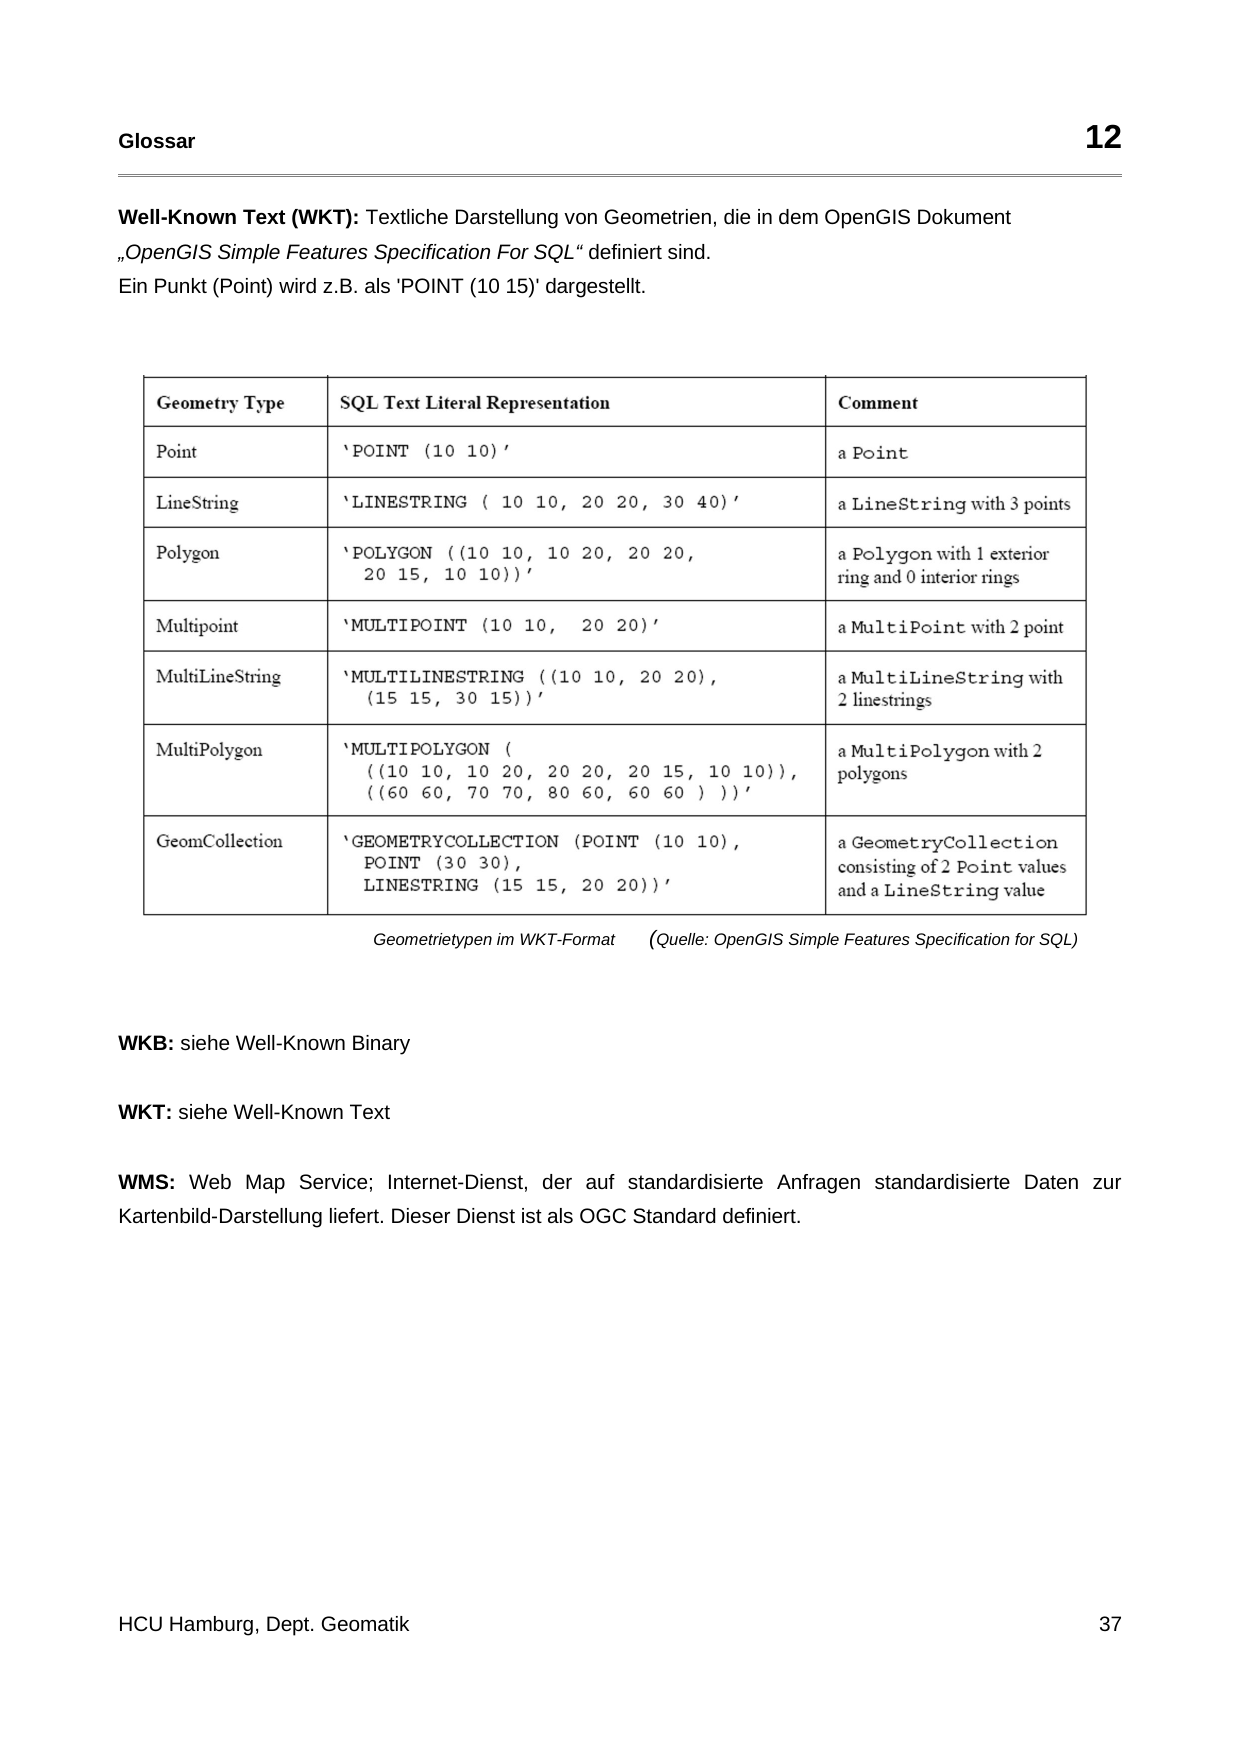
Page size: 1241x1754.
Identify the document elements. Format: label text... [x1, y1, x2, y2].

text Geometrietypen im WKT-Format (Quelle: OpenGIS Simple Features Specification for SQL) [118, 379, 1122, 985]
text WKB: siehe Well-Known Binary [118, 1031, 1122, 1054]
picture [142, 375, 1088, 916]
text Ein Punkt (Point) wird z.B. als 'POINT (10 15)' dargestellt. [118, 275, 1122, 298]
text Well-Known Text (WKT): Textliche Darstellung von Geometrien, die in dem OpenGIS Dokument „OpenGIS Simple Features Specification For SQL“ definiert sind. [118, 206, 1122, 264]
text WKT: siehe Well-Known Text [118, 1101, 1122, 1124]
text WMS: Web Map Service; Internet-Dienst, der auf standardisierte Anfragen standardisierte Daten zur Kartenbild-Darstellung liefert. Dieser Dienst ist als OGC Standard definiert. [118, 1170, 1122, 1228]
